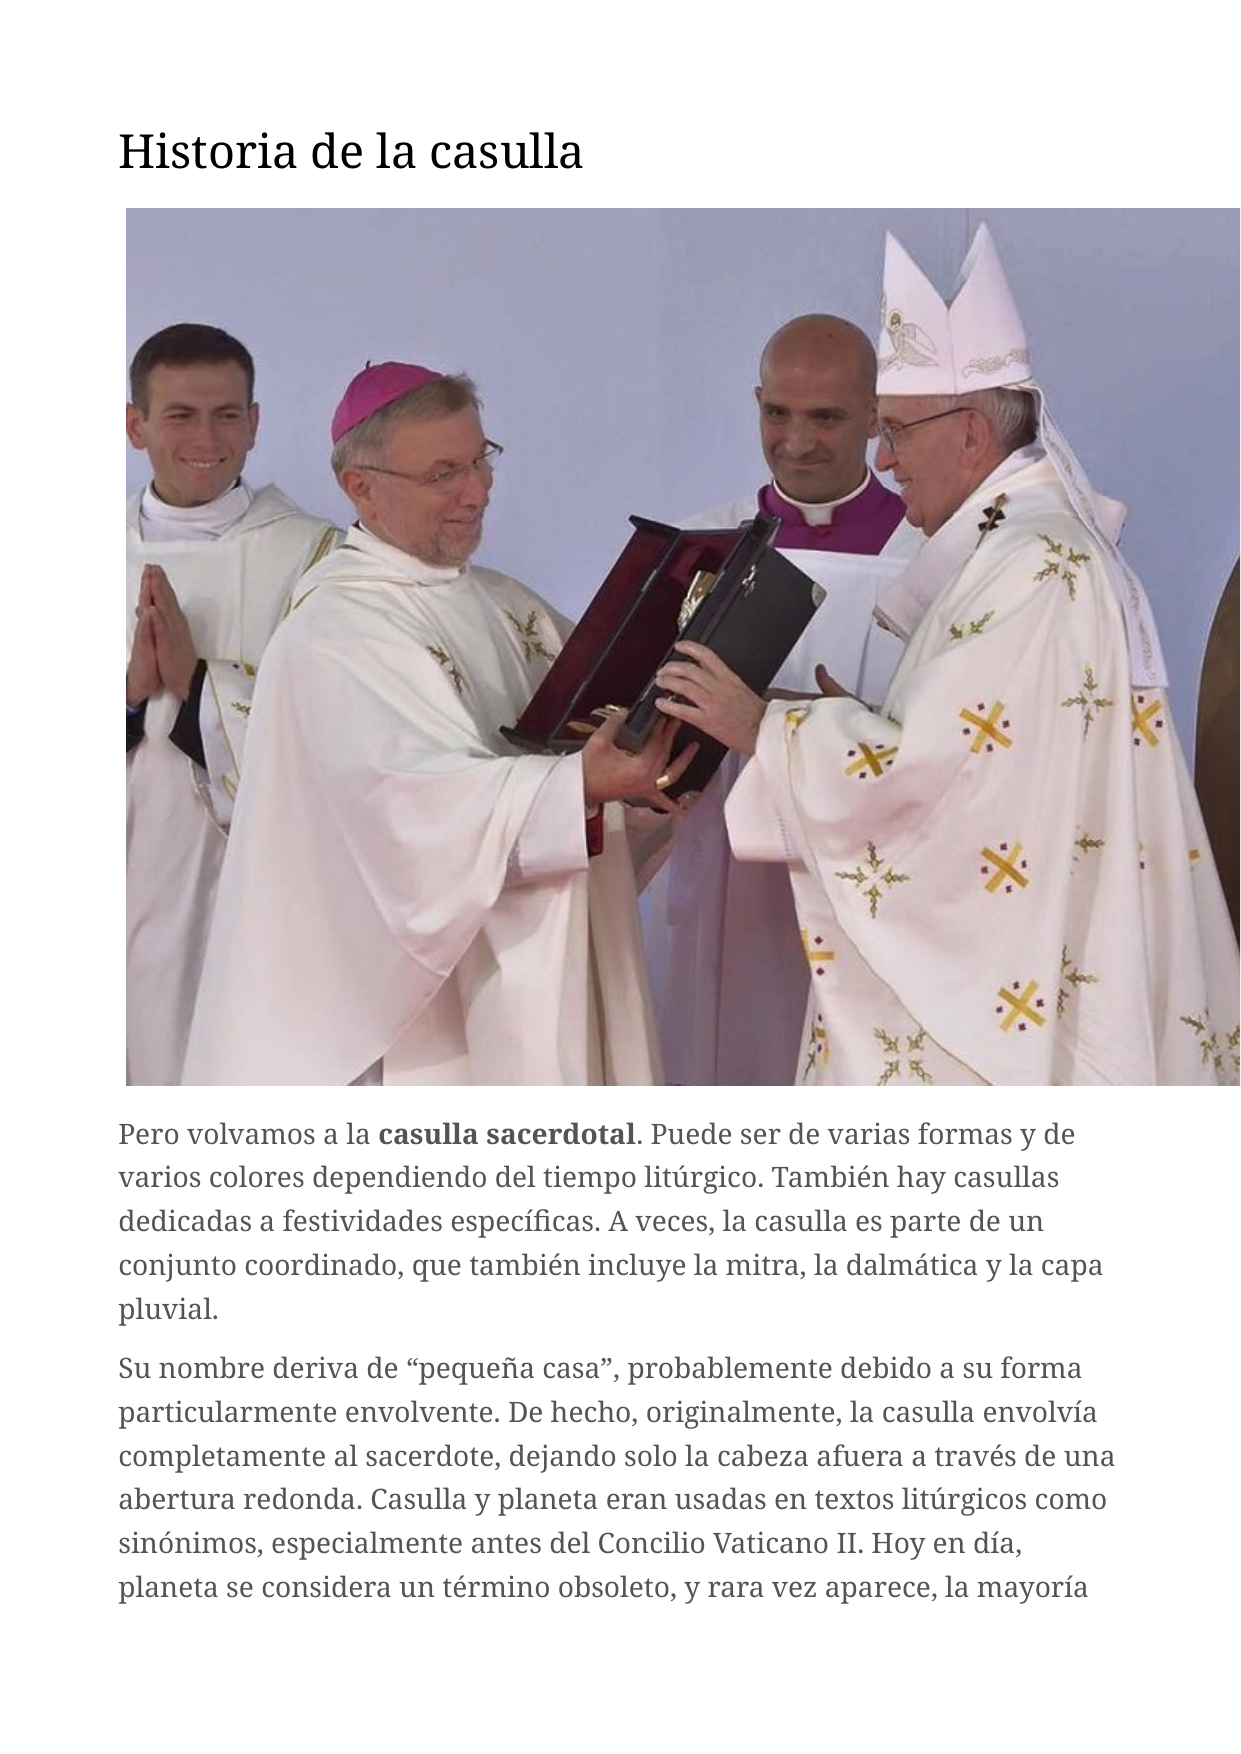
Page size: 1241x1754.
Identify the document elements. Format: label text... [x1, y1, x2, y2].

text Pero volvamos a la casulla sacerdotal. Puede ser de varias formas y de varios colores dependiendo del tiempo litúrgico. También hay casullas dedicadas a festividades específicas. A veces, la casulla es parte de un conjunto coordinado, que también incluye la mitra, la dalmática y la capa pluvial. [118, 1109, 1122, 1327]
picture [126, 208, 1241, 1086]
text Su nombre deriva de “pequeña casa”, probablemente debido a su forma particularmente envolvente. De hecho, originalmente, la casulla envolvía completamente al sacerdote, dejando solo la cabeza afuera a través de una abertura redonda. Casulla y planeta eran usadas en textos litúrgicos como sinónimos, especialmente antes del Concilio Vaticano II. Hoy en día, planeta se considera un término obsoleto, y rara vez aparece, la mayoría [118, 1343, 1122, 1606]
subtitle Historia de la casulla [118, 118, 1122, 182]
